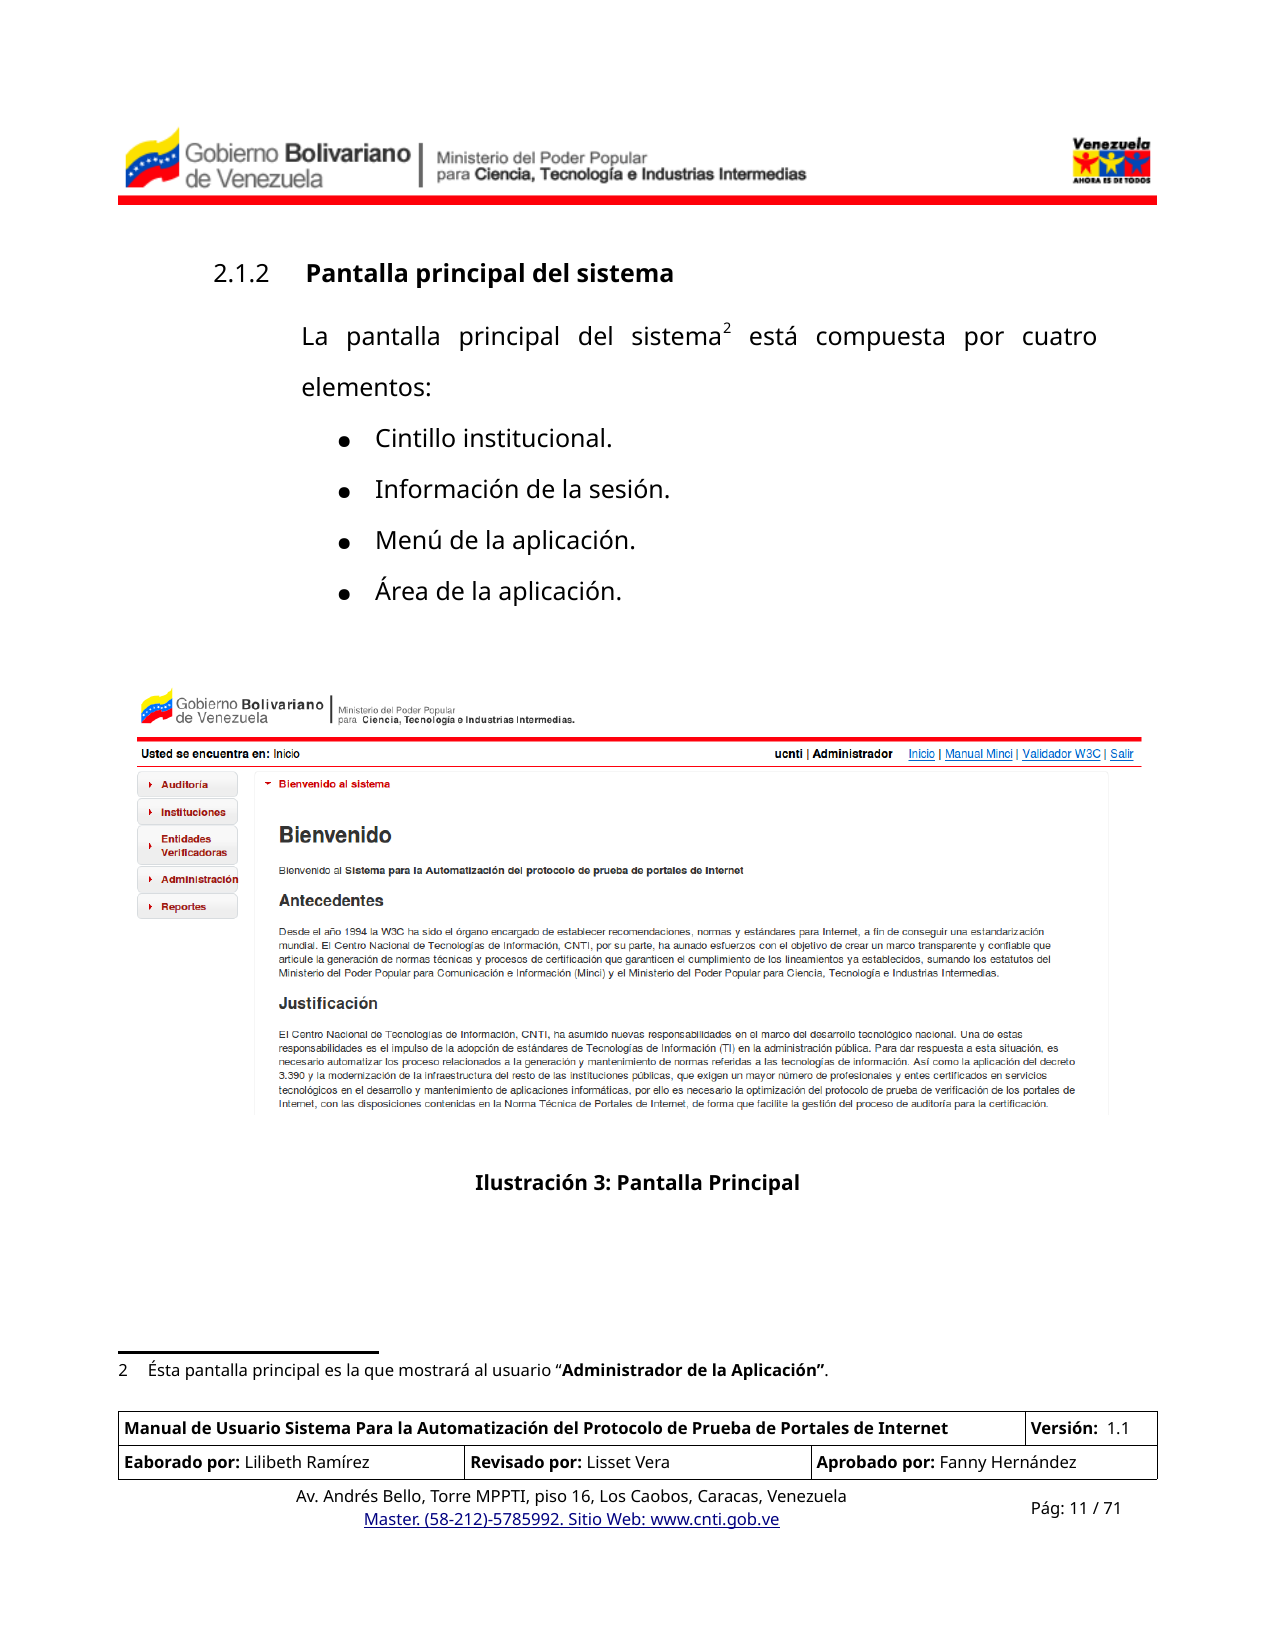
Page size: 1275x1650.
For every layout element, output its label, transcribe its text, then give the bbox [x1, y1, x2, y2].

list Cintillo institucional. [337, 420, 1098, 454]
text Ésta pantalla principal es la que mostrará al usuario “Administrador de la Aplicación”. [118, 1358, 1157, 1381]
picture [130, 679, 1145, 1115]
subtitle Pantalla principal del sistema [118, 255, 1157, 289]
list Información de la sesión. [337, 471, 1098, 505]
text Ilustración 3: Pantalla Principal [118, 1168, 1157, 1197]
text La pantalla principal del sistema está compuesta por cuatro elementos: [301, 318, 1098, 403]
list Área de la aplicación. [337, 573, 1098, 607]
picture [118, 119, 1157, 205]
list Menú de la aplicación. [337, 522, 1098, 556]
